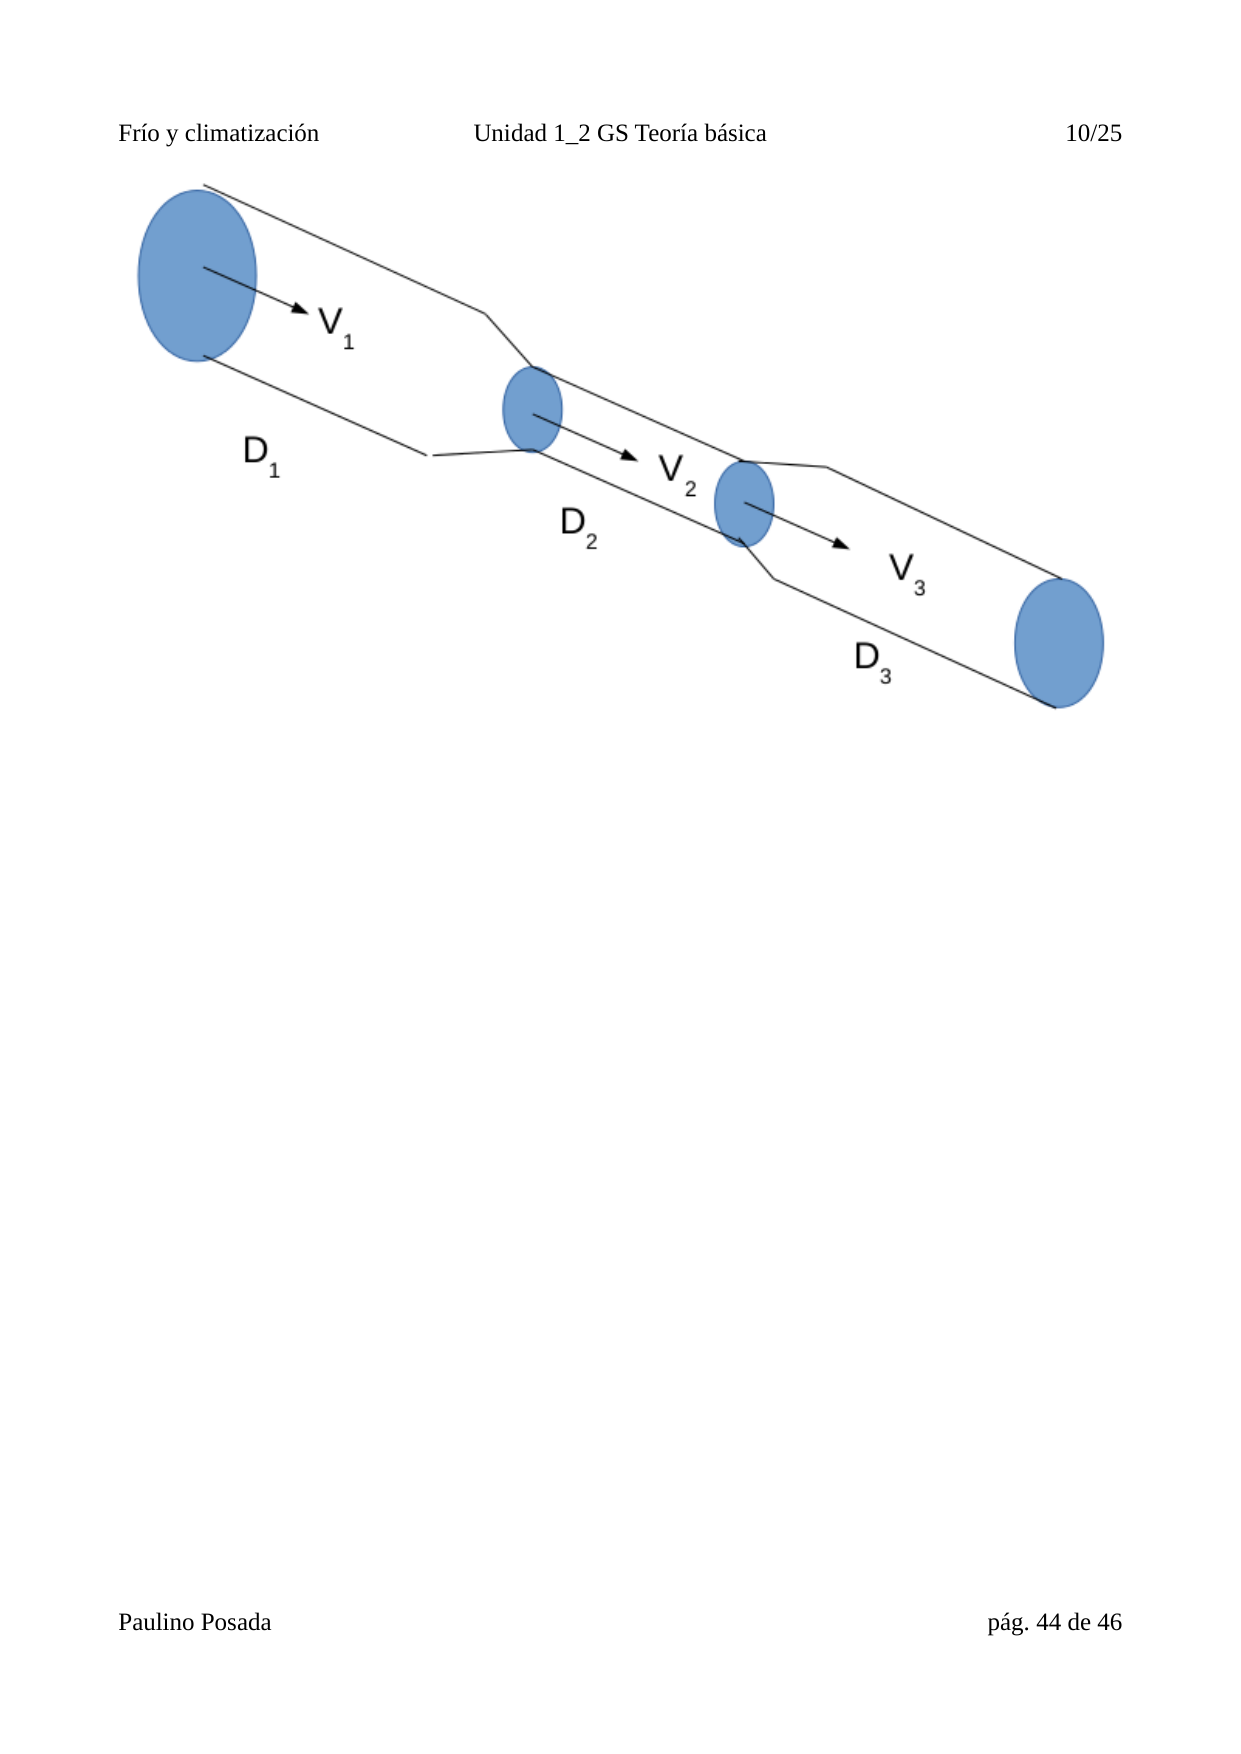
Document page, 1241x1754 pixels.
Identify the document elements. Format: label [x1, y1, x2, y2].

picture [131, 176, 1109, 735]
